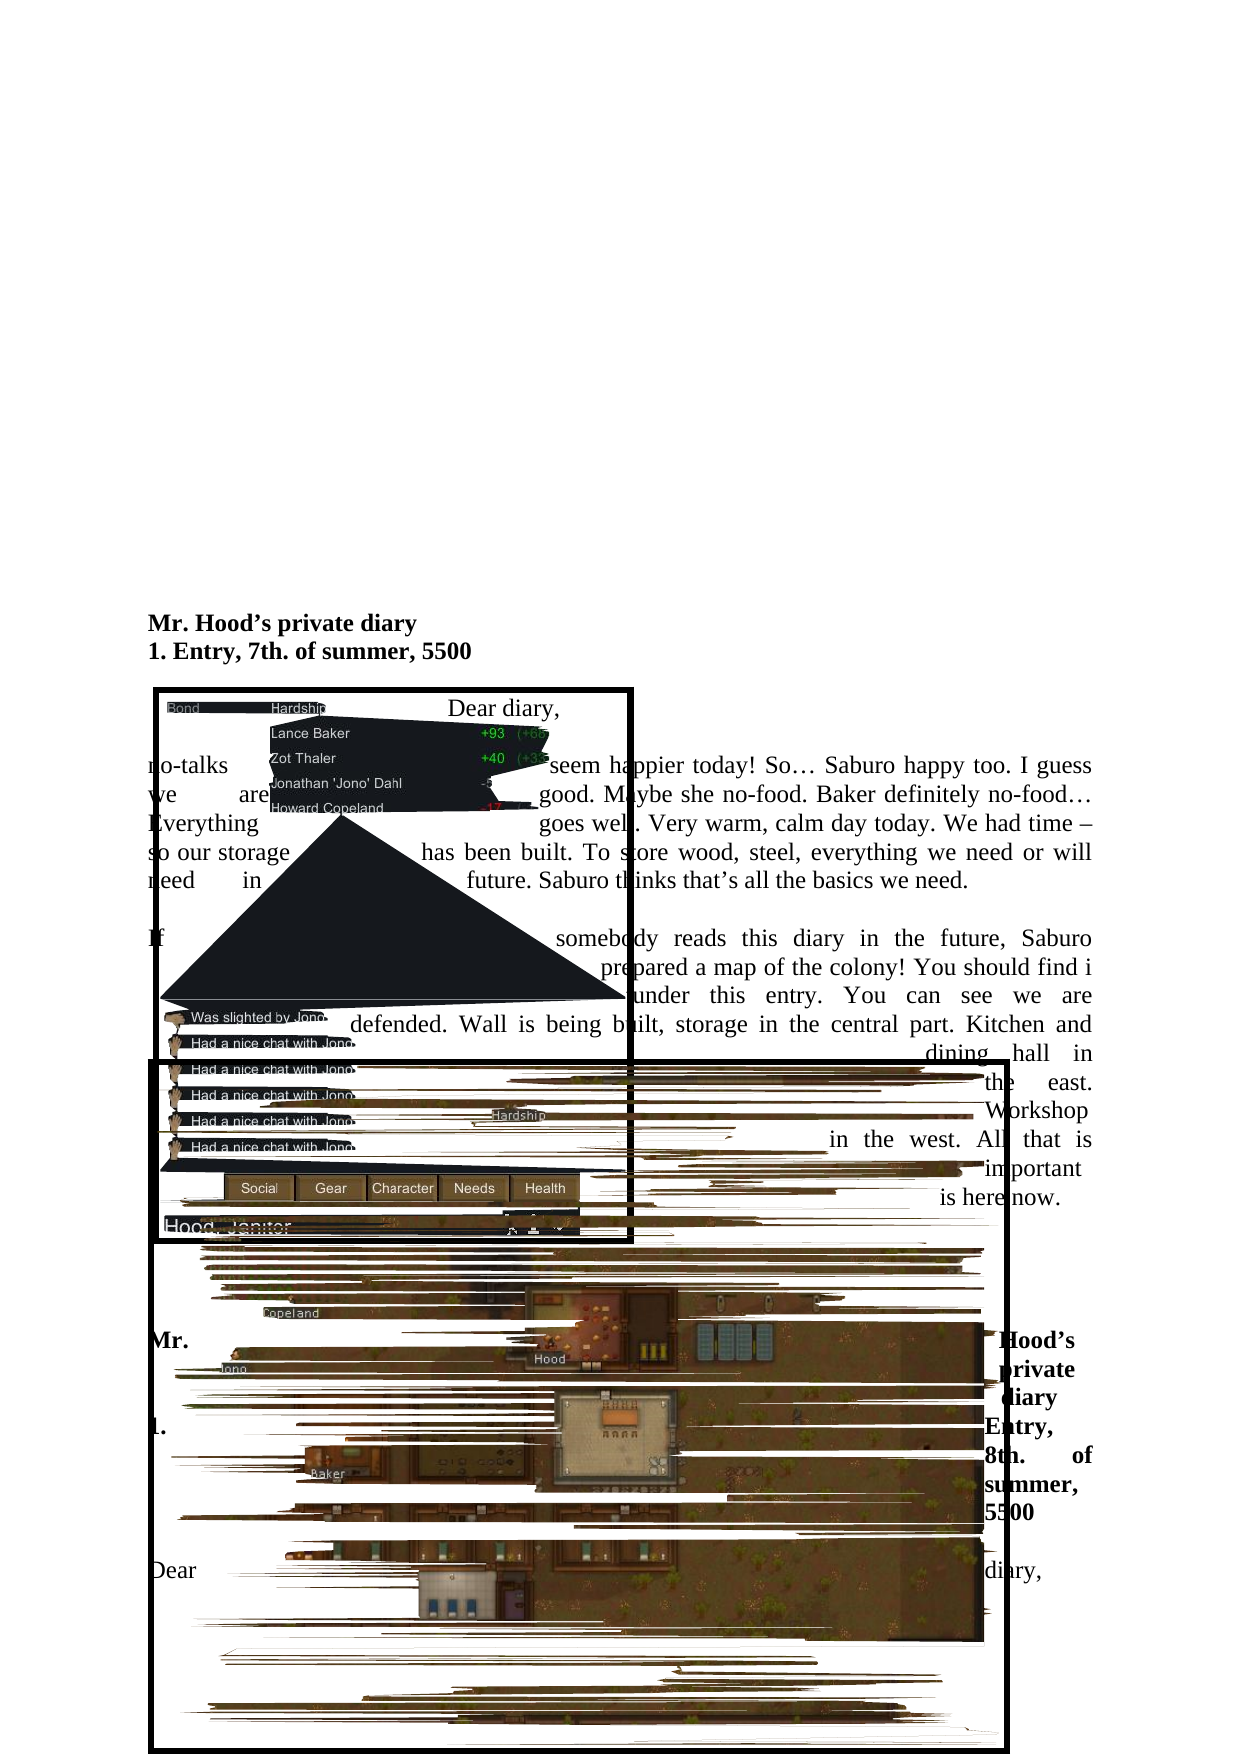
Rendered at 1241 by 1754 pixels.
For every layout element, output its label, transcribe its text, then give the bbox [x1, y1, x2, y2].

text Dear diary, [159, 693, 627, 722]
text Mr. Hood’s private diary [148, 608, 1093, 636]
text If somebody reads this diary in the future, Saburo prepared a map of the colony! You should find i tunder this entry. You can see we are defended. Wall is being built, storage in the central part. Kitchen and dining hall in the east. Workshop in the west. All that is important is here now. [159, 1133, 577, 1211]
text Dear diary, [1010, 1555, 1093, 1584]
text Mr. Hood’s private diary [985, 1332, 1004, 1381]
text 1. Entry, 8th. of summer, 5500 [985, 1411, 1004, 1526]
text Dear diary, [154, 1555, 442, 1584]
text If somebody reads this diary in the future, Saburo prepared a map of the colony! You should find i tunder this entry. You can see we are defended. Wall is being built, storage in the central part. Kitchen and dining hall in the east. Workshop in the west. All that is important is here now. [178, 1065, 627, 1089]
text If somebody reads this diary in the future, Saburo prepared a map of the colony! You should find i tunder this entry. You can see we are defended. Wall is being built, storage in the central part. Kitchen and dining hall in the east. Workshop in the west. All that is important is here now. [178, 923, 627, 1059]
text 1. Entry, 8th. of summer, 5500 [154, 1411, 917, 1526]
text Mr. Hood’s private diary [827, 1382, 1004, 1411]
text 1. Entry, 8th. of summer, 5500 [726, 1419, 987, 1433]
text 1. Entry, 8th. of summer, 5500 [675, 1451, 987, 1459]
text If somebody reads this diary in the future, Saburo prepared a map of the colony! You should find i tunder this entry. You can see we are defended. Wall is being built, storage in the central part. Kitchen and dining hall in the east. Workshop in the west. All that is important is here now. [634, 923, 1093, 1211]
text If somebody reads this diary in the future, Saburo prepared a map of the colony! You should find i tunder this entry. You can see we are defended. Wall is being built, storage in the central part. Kitchen and dining hall in the east. Workshop in the west. All that is important is here now. [634, 1065, 1004, 1113]
text If somebody reads this diary in the future, Saburo prepared a map of the colony! You should find i tunder this entry. You can see we are defended. Wall is being built, storage in the central part. Kitchen and dining hall in the east. Workshop in the west. All that is important is here now. [634, 1103, 1004, 1211]
text no-talks seem happier today! So… Saburo happy too. I guess we are good. Maybe she no-food. Baker definitely no-food… Everything goes well. Very warm, calm day today. We had time – so our storage has been built. To store wood, steel, everything we need or will need in future. Saburo thinks that’s all the basics we need. [159, 751, 340, 894]
text [634, 693, 1093, 722]
text no-talks seem happier today! So… Saburo happy too. I guess we are good. Maybe she no-food. Baker definitely no-food… Everything goes well. Very warm, calm day today. We had time – so our storage has been built. To store wood, steel, everything we need or will need in future. Saburo thinks that’s all the basics we need. [634, 751, 1093, 894]
text 1. Entry, 7th. of summer, 5500 [148, 636, 1093, 665]
text Mr. Hood’s private diary [154, 1325, 984, 1411]
text Dear diary, [985, 1555, 1004, 1584]
text If somebody reads this diary in the future, Saburo prepared a map of the colony! You should find i tunder this entry. You can see we are defended. Wall is being built, storage in the central part. Kitchen and dining hall in the east. Workshop in the west. All that is important is here now. [178, 1133, 627, 1157]
text If somebody reads this diary in the future, Saburo prepared a map of the colony! You should find i tunder this entry. You can see we are defended. Wall is being built, storage in the central part. Kitchen and dining hall in the east. Workshop in the west. All that is important is here now. [159, 923, 232, 1059]
text no-talks seem happier today! So… Saburo happy too. I guess we are good. Maybe she no-food. Baker definitely no-food… Everything goes well. Very warm, calm day today. We had time – so our storage has been built. To store wood, steel, everything we need or will need in future. Saburo thinks that’s all the basics we need. [343, 751, 627, 894]
text Mr. Hood’s private diary [1010, 1325, 1093, 1411]
text 1. Entry, 8th. of summer, 5500 [1010, 1411, 1093, 1526]
